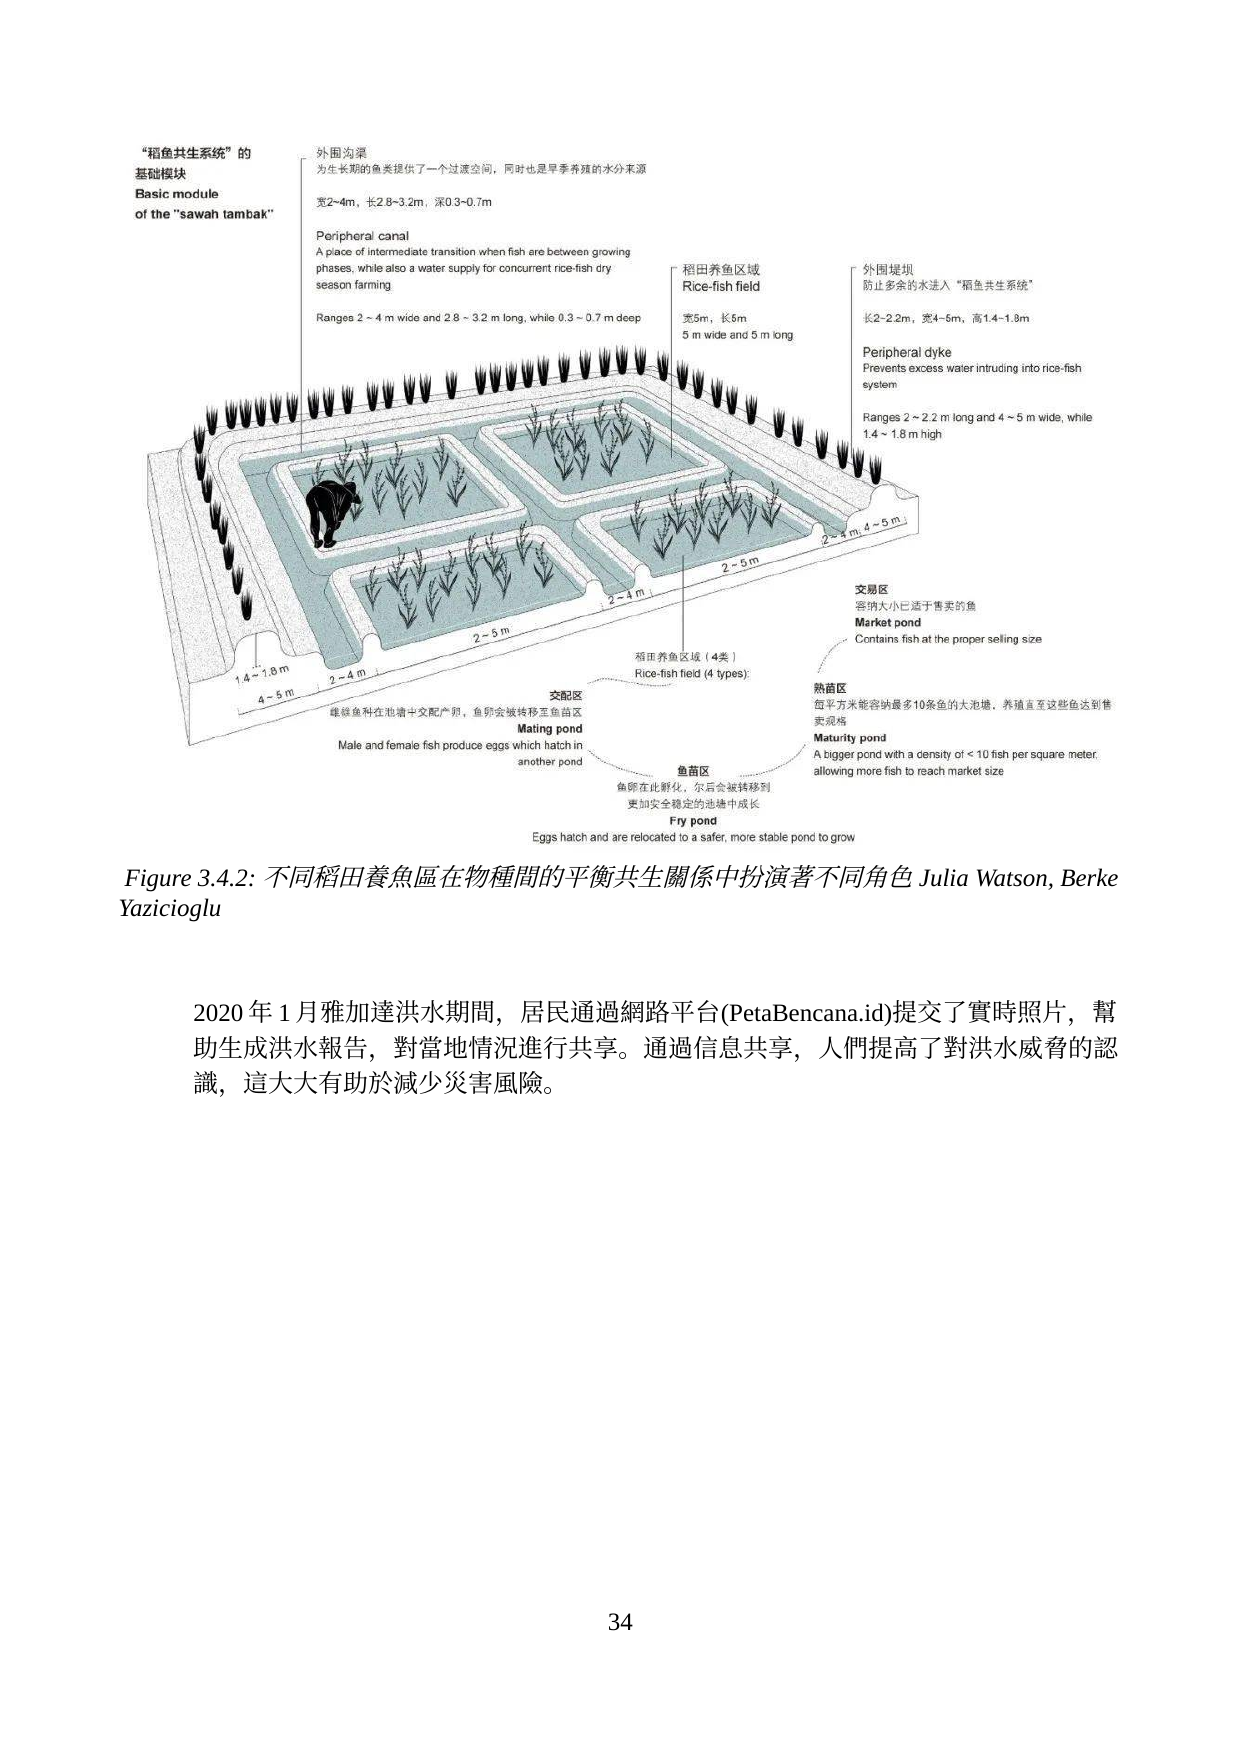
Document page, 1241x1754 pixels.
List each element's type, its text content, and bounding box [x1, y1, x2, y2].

list Figure 3.4.2: 不同稻田養魚區在物種間的平衡共生關係中扮演著不同角色 Julia Watson, Berke Yazicioglu [118, 858, 1122, 922]
list 2020年1月雅加達洪水期間，居民通過網路平台(PetaBencana.id)提交了實時照片，幫助生成洪水報告，對當地情況進行共享。通過信息共享，人們提高了對洪水威脅的認識，這大大有助於減少災害風險。 [156, 992, 1122, 1129]
picture [118, 130, 1123, 858]
